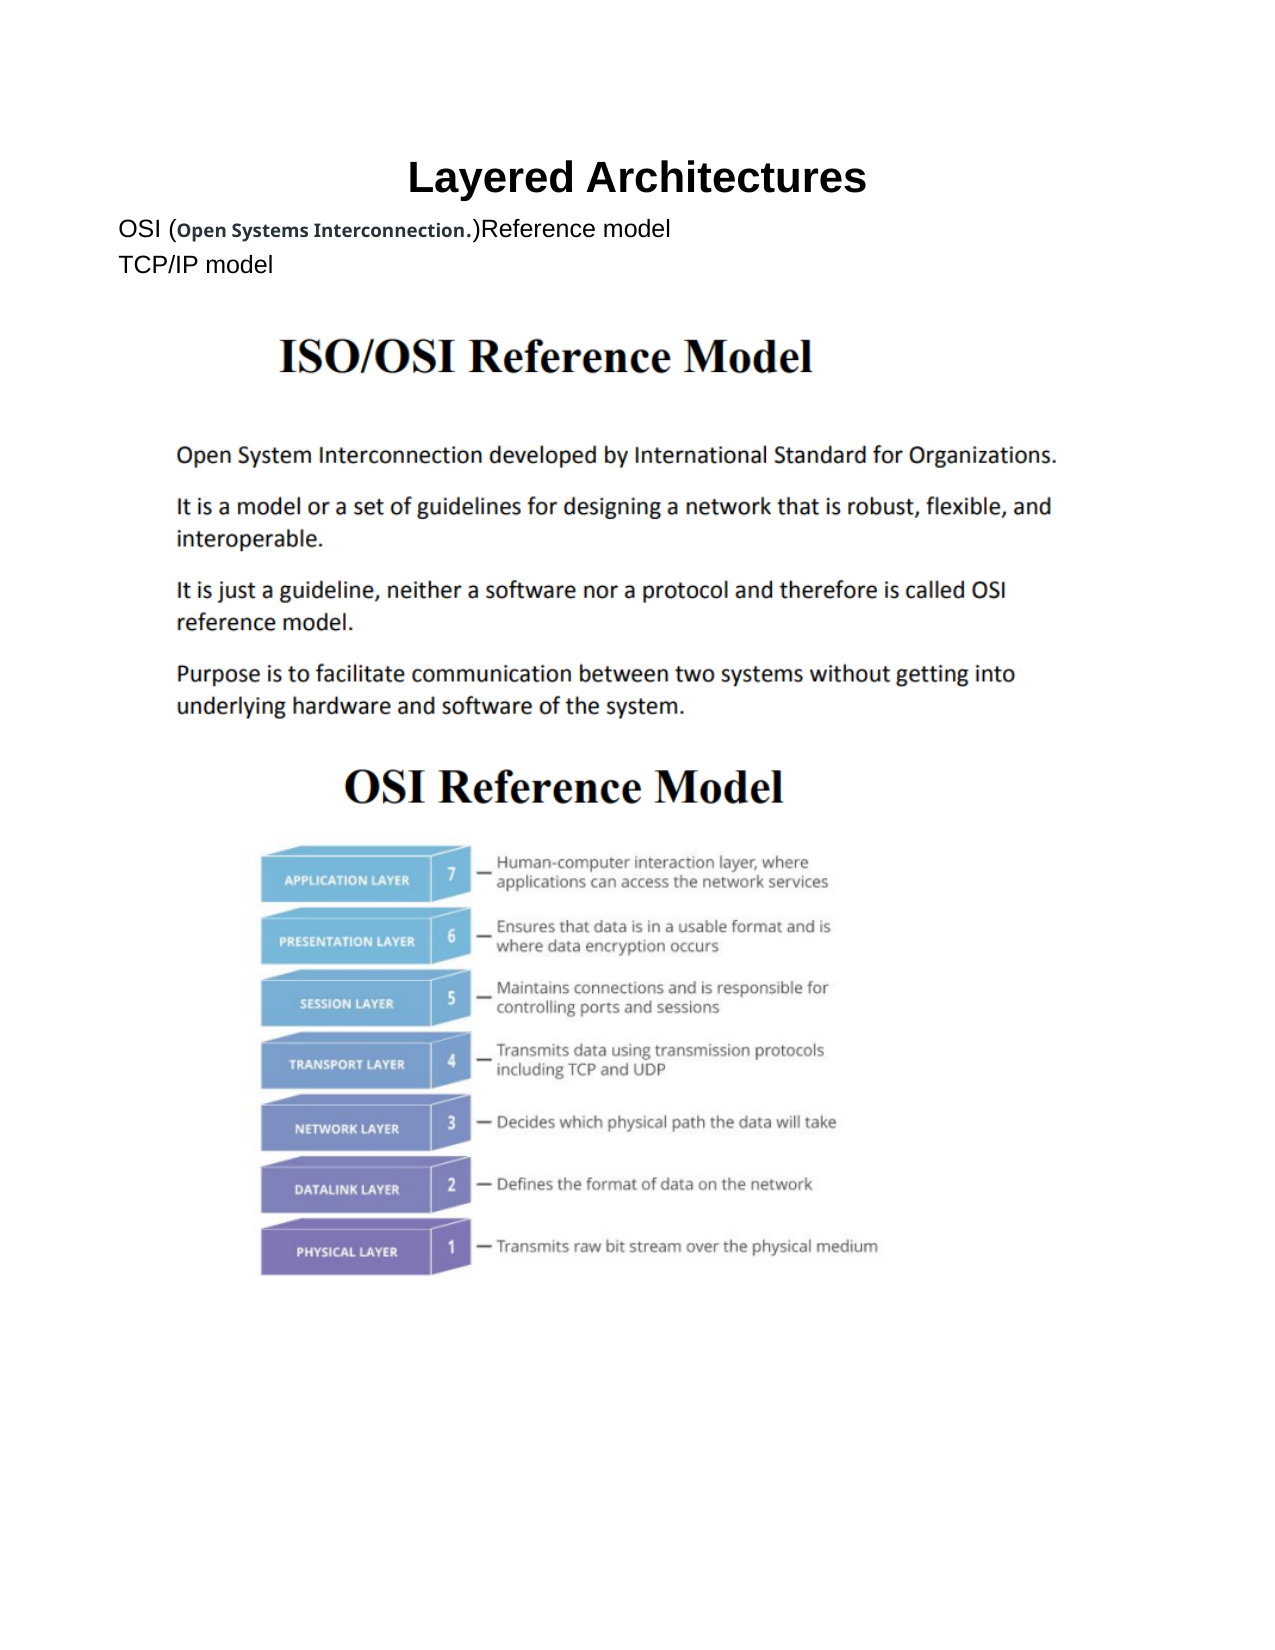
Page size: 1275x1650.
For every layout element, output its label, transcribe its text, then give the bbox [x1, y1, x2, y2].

text TCP/IP model [118, 251, 1157, 279]
picture [118, 316, 1157, 1277]
text OSI (Open Systems Interconnection.)Reference model [118, 209, 1157, 245]
text Layered Architectures [118, 151, 1157, 201]
